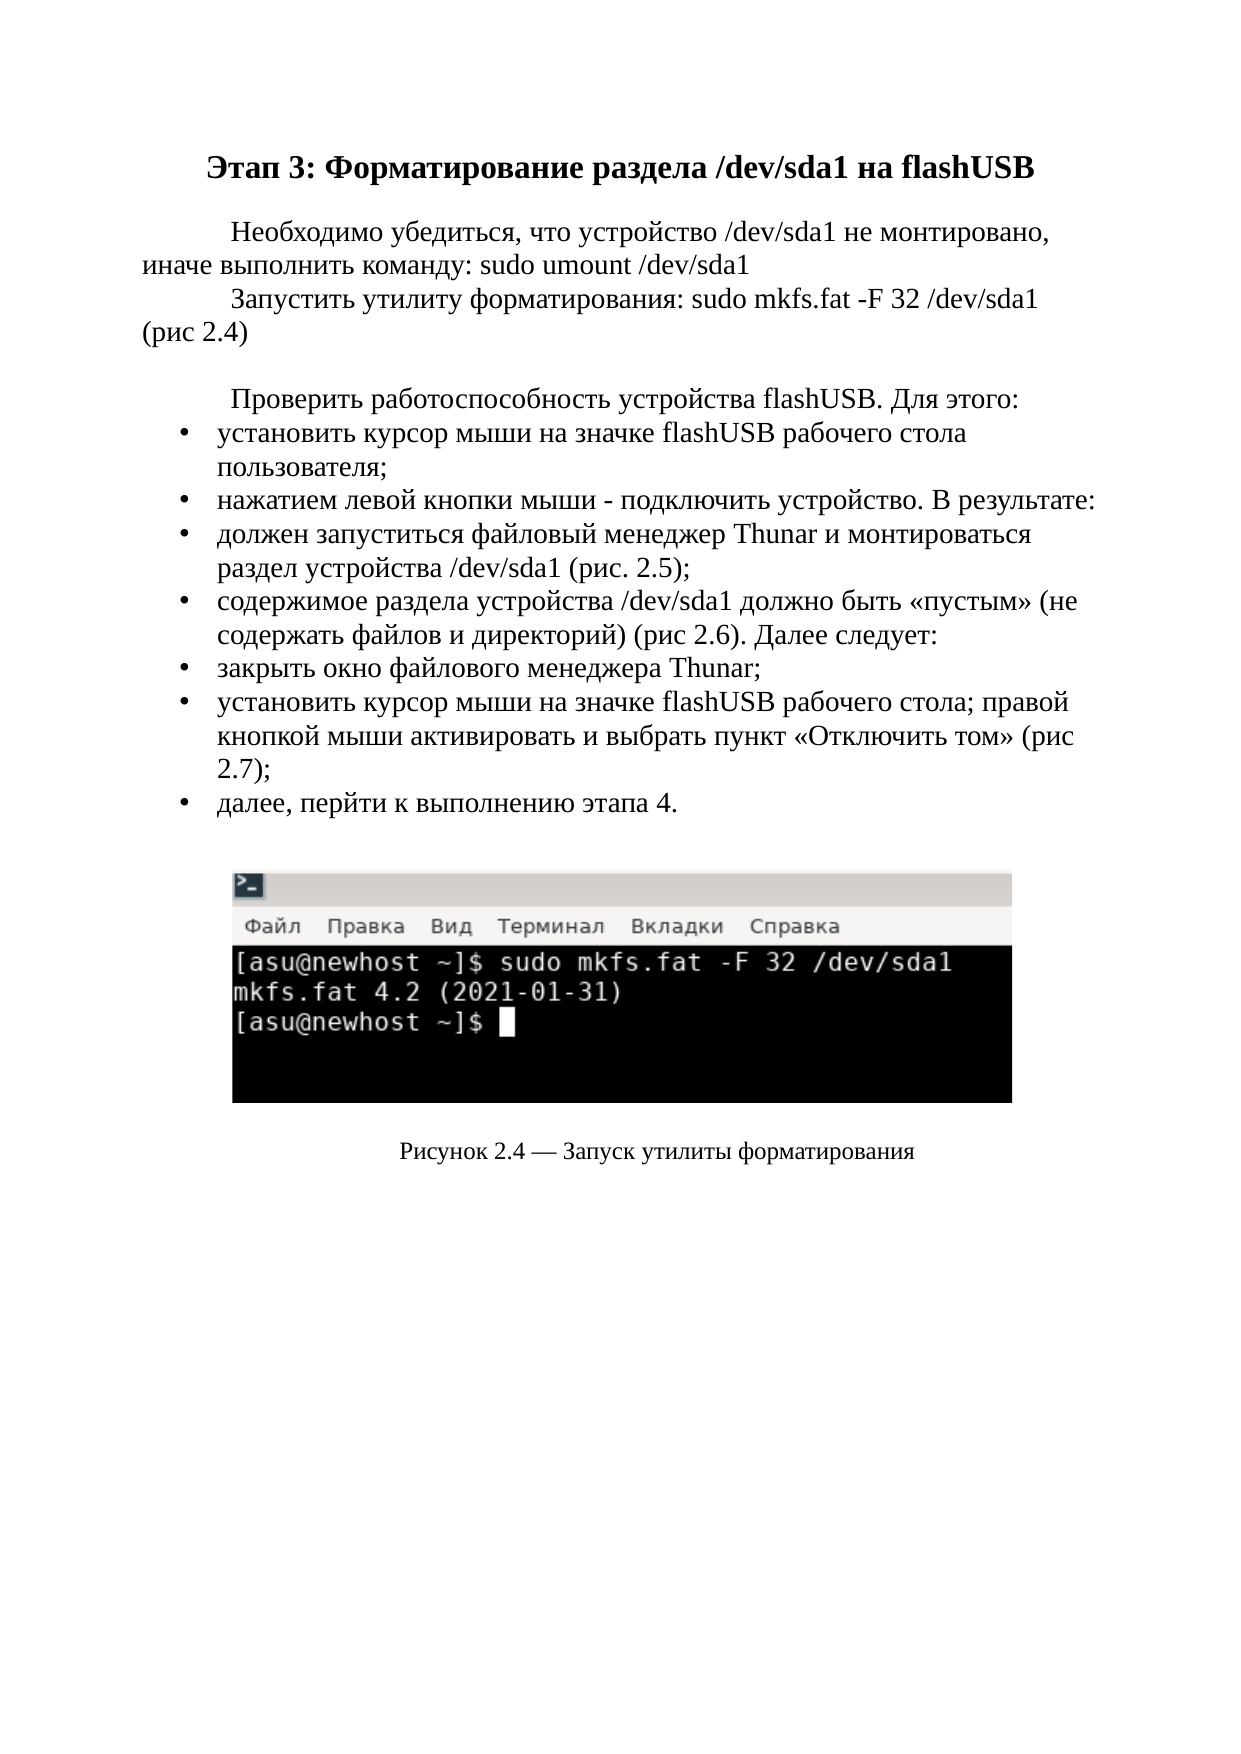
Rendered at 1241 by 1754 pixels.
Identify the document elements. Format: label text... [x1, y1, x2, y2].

text Этап 3: Форматирование раздела /dev/sda1 на flashUSB [142, 147, 1098, 185]
picture [232, 869, 1013, 1103]
list установить курсор мыши на значке flashUSB рабочего стола пользователя; [179, 415, 1098, 482]
list должен запуститься файловый менеджер Thunar и монтироваться раздел устройства /dev/sda1 (рис. 2.5); [179, 516, 1098, 583]
list установить курсор мыши на значке flashUSB рабочего стола; правой кнопкой мыши активировать и выбрать пункт «Отключить том» (рис 2.7); [179, 684, 1098, 785]
list нажатием левой кнопки мыши - подключить устройство. В результате: [179, 482, 1098, 516]
text Необходимо убедиться, что устройство /dev/sda1 не монтировано, иначе выполнить команду: sudo umount /dev/sda1 [142, 214, 1098, 281]
list далее, перйти к выполнению этапа 4. [179, 785, 1098, 818]
text Запустить утилиту форматирования: sudo mkfs.fat -F 32 /dev/sda1 (рис 2.4) [142, 281, 1098, 348]
text Рисунок 2.4 — Запуск утилиты форматирования [142, 1136, 1098, 1165]
text Проверить работоспособность устройства flashUSB. Для этого: [142, 382, 1098, 415]
list закрыть окно файлового менеджера Thunar; [179, 650, 1098, 684]
list содержимое раздела устройства /dev/sda1 должно быть «пустым» (не содержать файлов и директорий) (рис 2.6). Далее следует: [179, 583, 1098, 650]
